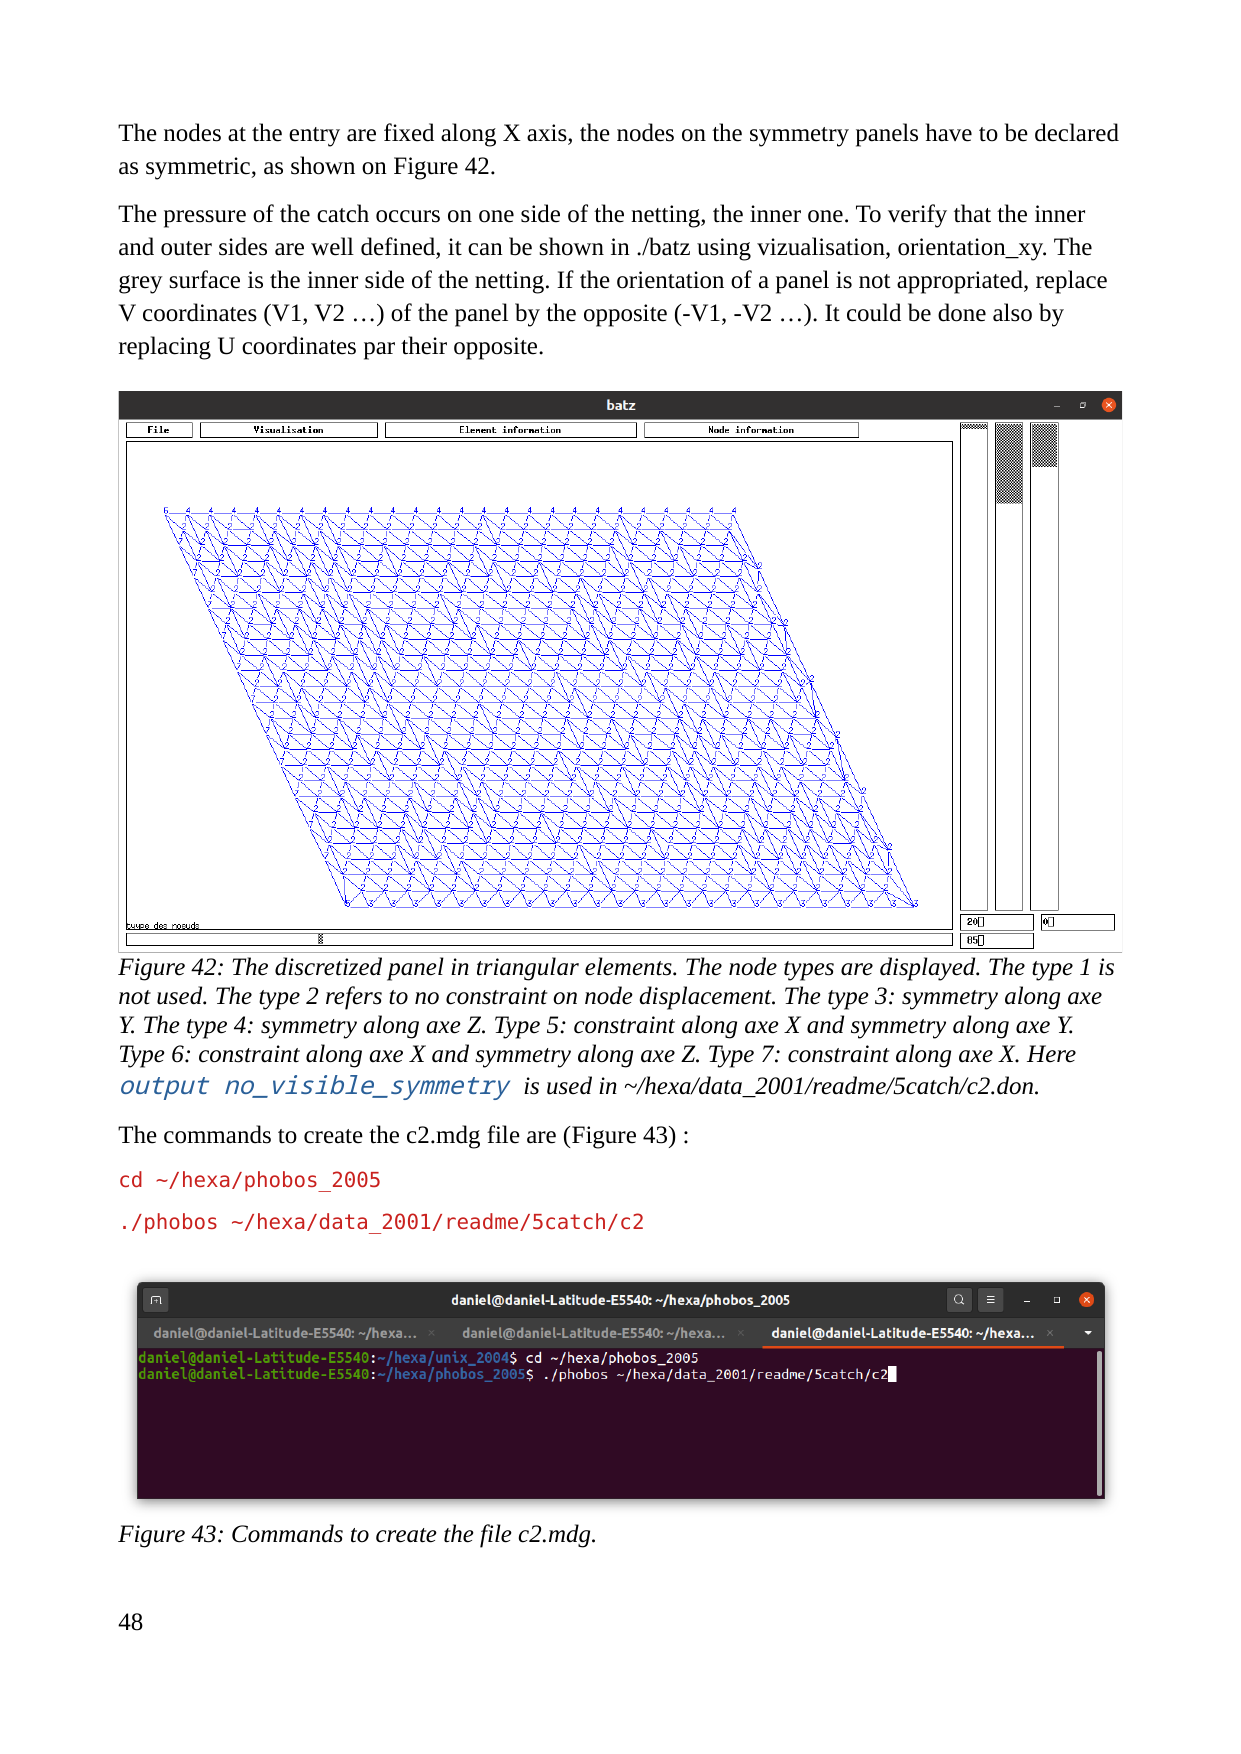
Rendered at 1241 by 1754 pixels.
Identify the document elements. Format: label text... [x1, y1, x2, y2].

text The nodes at the entry are fixed along X axis, the nodes on the symmetry panels have to be declared as symmetric, as shown on Figure 42. [118, 118, 1122, 180]
picture [118, 1265, 1123, 1520]
text ./phobos ~/hexa/data_2001/readme/5catch/c2 [118, 1210, 1122, 1234]
picture [118, 391, 1123, 953]
text The pressure of the catch occurs on one side of the netting, the inner one. To verify that the inner and outer sides are well defined, it can be shown in ./batz using vizualisation, orientation_xy. The grey surface is the inner side of the netting. If the orientation of a panel is not appropriated, replace V coordinates (V1, V2 …) of the panel by the opposite (-V1, -V2 …). It could be done also by replacing U coordinates par their opposite. [118, 199, 1122, 359]
text Figure 42: The discretized panel in triangular elements. The node types are displayed. The type 1 is not used. The type 2 refers to no constraint on node displacement. The type 3: symmetry along axe Y. The type 4: symmetry along axe Z. Type 5: constraint along axe X and symmetry along axe Y. Type 6: constraint along axe X and symmetry along axe Z. Type 7: constraint along axe X. Here output no_visible_symmetry is used in ~/hexa/data_2001/readme/5catch/c2.don. [118, 953, 1122, 1101]
text The commands to create the c2.mdg file are (Figure 43) : [118, 1120, 1122, 1149]
text cd ~/hexa/phobos_2005 [118, 1168, 1122, 1192]
text Figure 43: Commands to create the file c2.mdg. [118, 1520, 1122, 1548]
